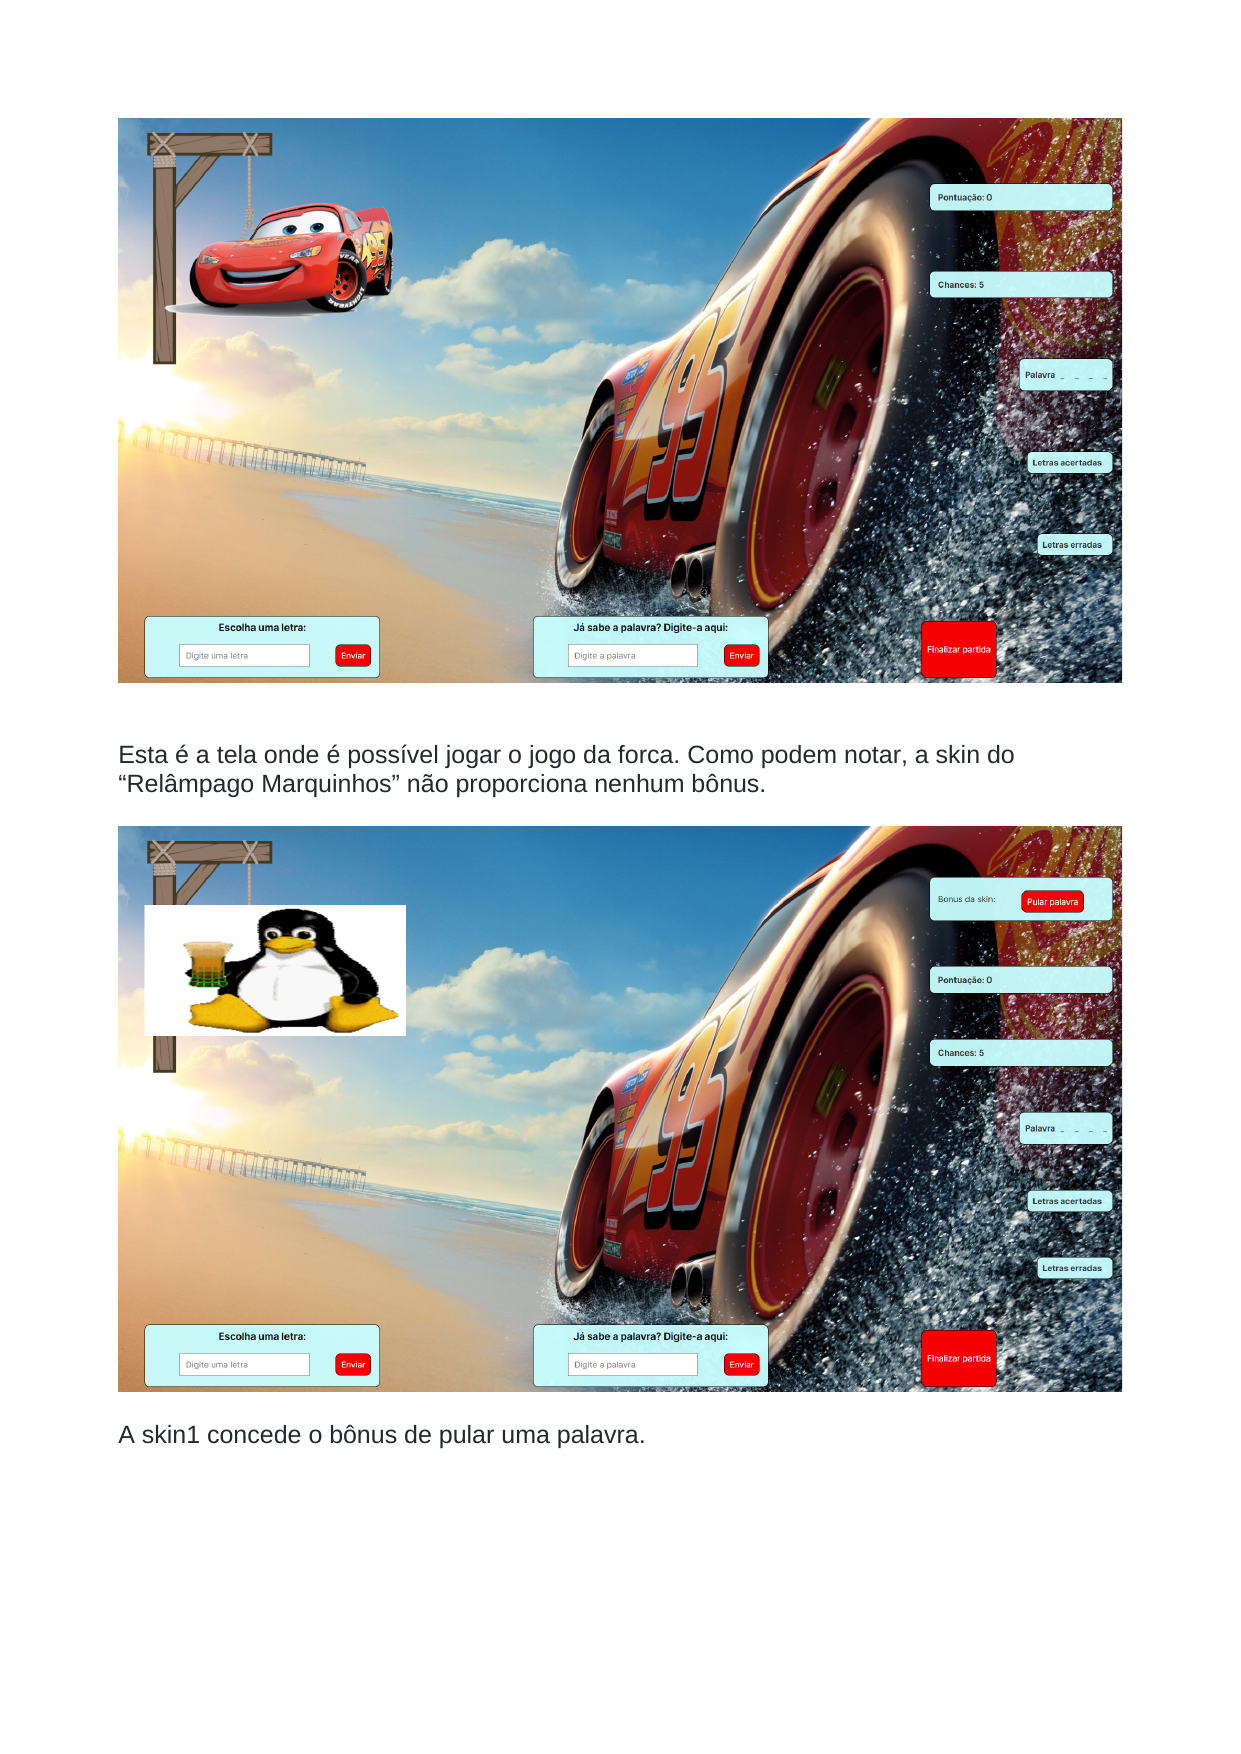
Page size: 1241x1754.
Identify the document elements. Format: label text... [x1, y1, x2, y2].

picture [118, 826, 1123, 1392]
picture [118, 118, 1123, 683]
text A skin1 concede o bônus de pular uma palavra. [118, 1420, 1122, 1449]
text Esta é a tela onde é possível jogar o jogo da forca. Como podem notar, a skin do “Relâmpago Marquinhos” não proporciona nenhum bônus. [118, 740, 1122, 798]
